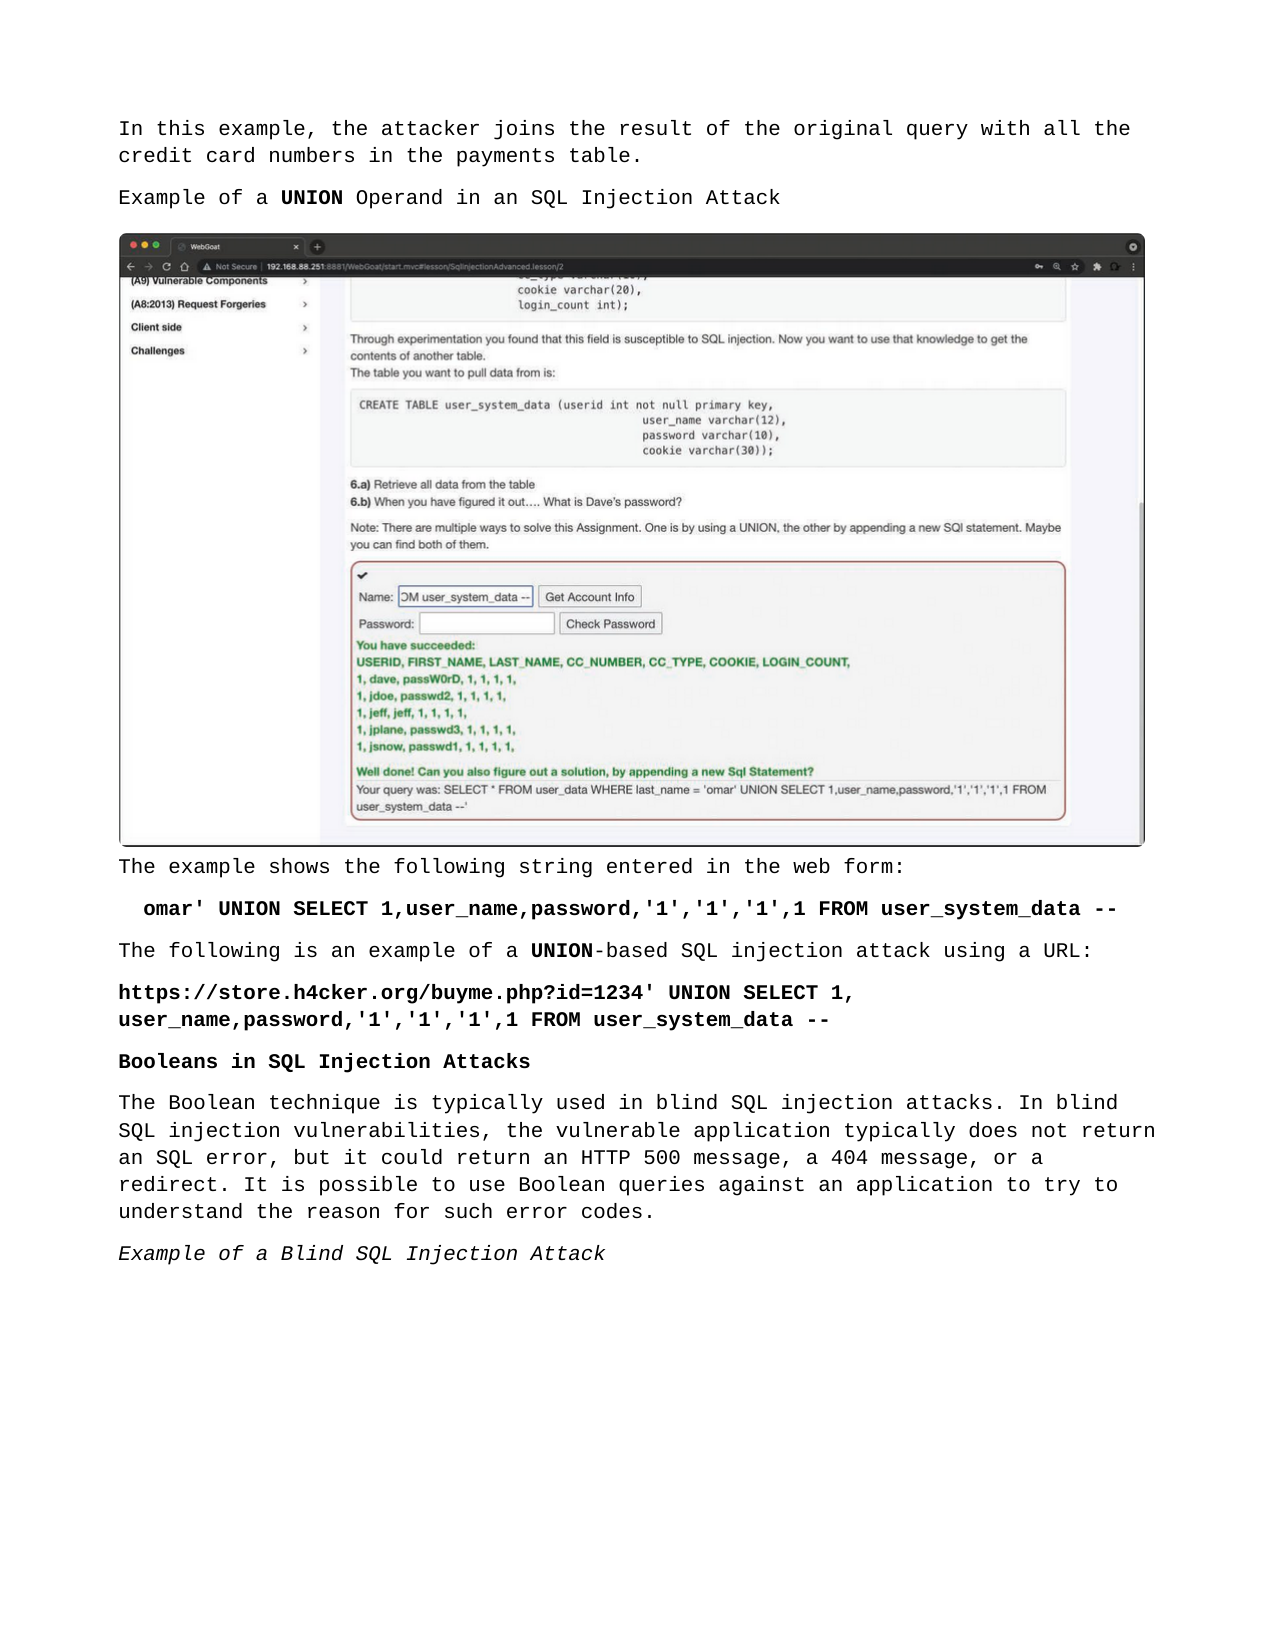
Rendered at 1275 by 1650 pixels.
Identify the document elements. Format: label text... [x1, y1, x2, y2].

text The example shows the following string entered in the web form: [118, 853, 1157, 880]
text The Boolean technique is typically used in blind SQL injection attacks. In blind SQL injection vulnerabilities, the vulnerable application typically does not return an SQL error, but it could return an HTTP 500 message, a 404 message, or a redirect. It is possible to use Boolean queries against an application to try to understand the reason for such error codes. [118, 1092, 1157, 1225]
text The following is an example of a UNION-based SQL injection attack using a URL: [118, 940, 1157, 963]
text In this example, the attacker joins the result of the original query with all the credit card numbers in the payments table. [118, 118, 1157, 169]
text omar' UNION SELECT 1,user_name,password,'1','1','1',1 FROM user_system_data -- [118, 898, 1157, 922]
text Booleans in SQL Injection Attacks [118, 1051, 1157, 1074]
text Example of a UNION Operand in an SQL Injection Attack [118, 187, 1157, 211]
text https://store.h4cker.org/buyme.php?id=1234' UNION SELECT 1, user_name,password,'1','1','1',1 FROM user_system_data -- [118, 982, 1157, 1032]
text Example of a Blind SQL Injection Attack [118, 1243, 1157, 1267]
picture [118, 228, 1157, 853]
